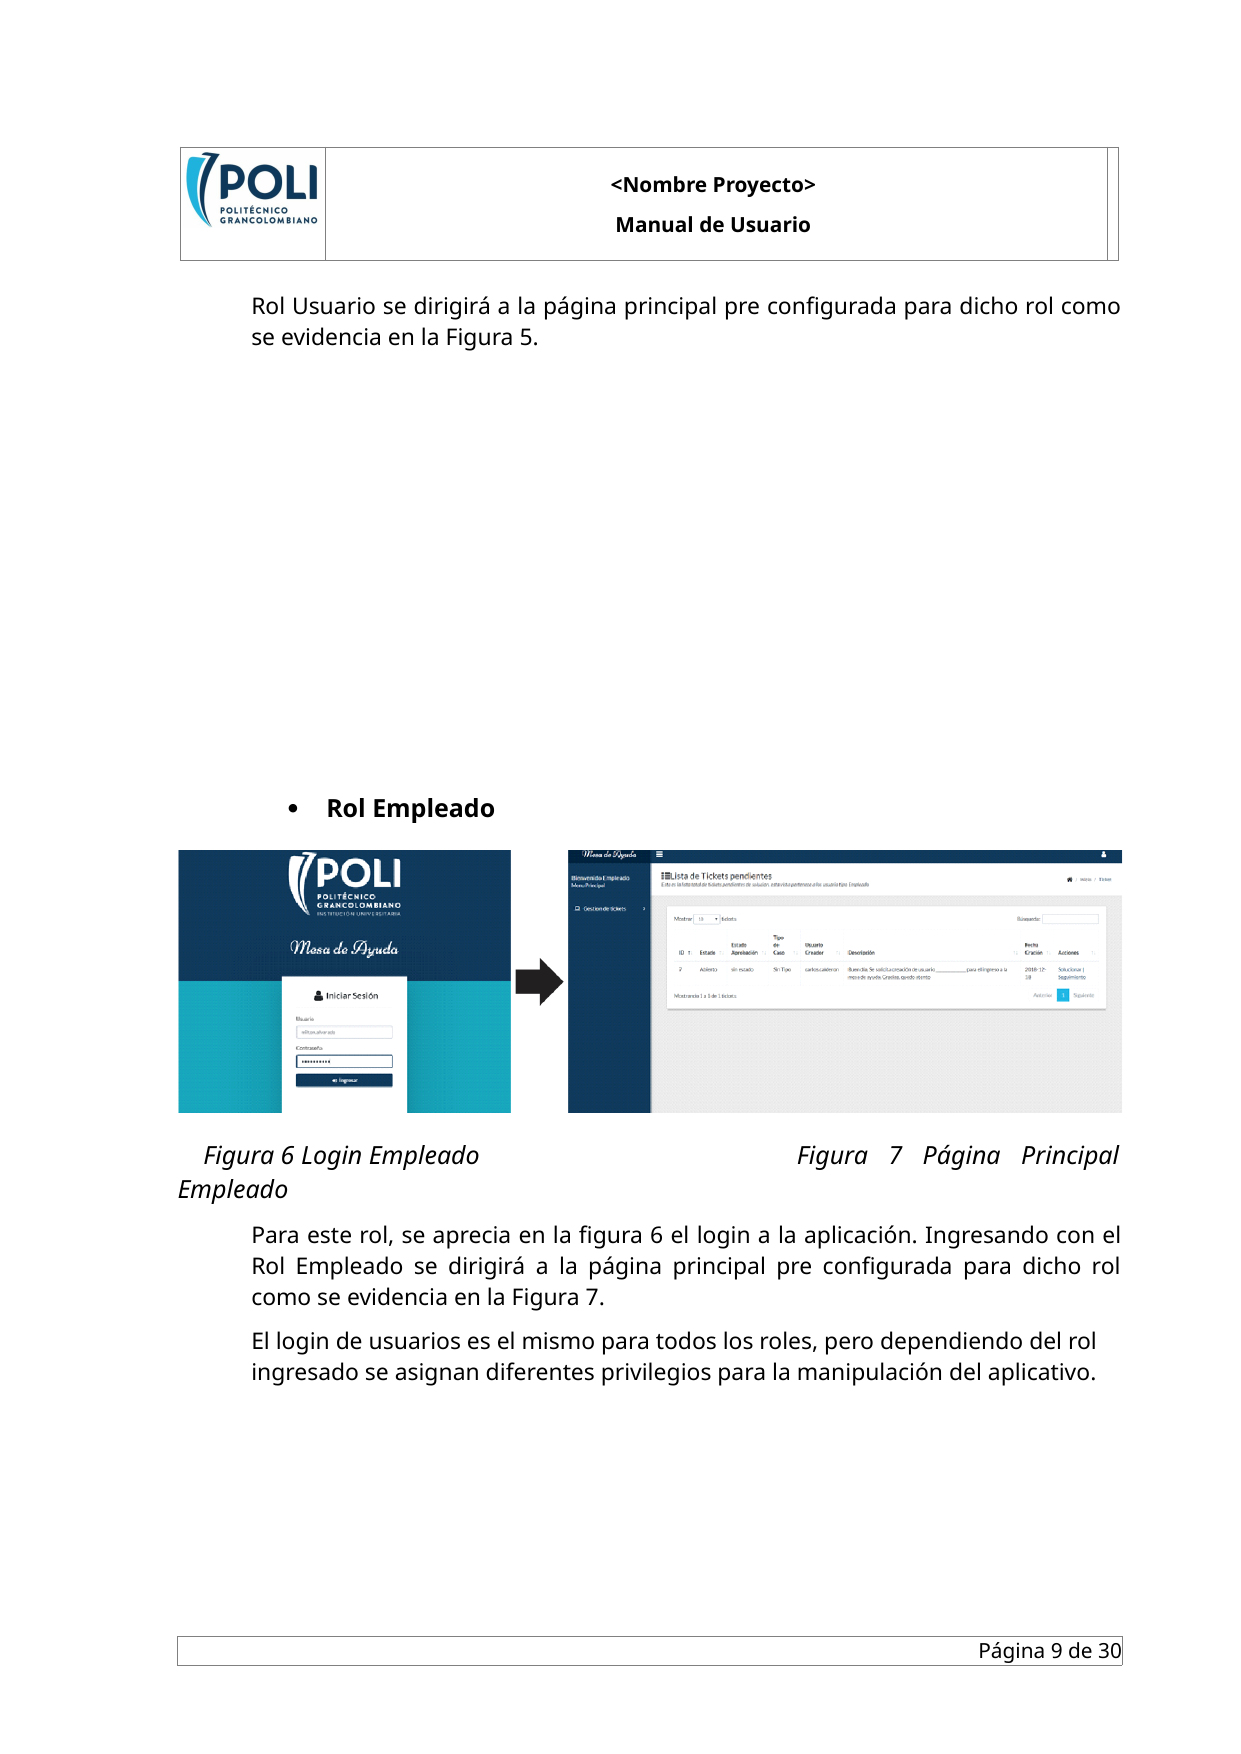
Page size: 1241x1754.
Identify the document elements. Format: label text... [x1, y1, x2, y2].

text Rol Usuario se dirigirá a la página principal pre configurada para dicho rol como se evidencia en la Figura 5. [251, 290, 1122, 352]
list Rol Empleado [288, 791, 1122, 825]
text Para este rol, se aprecia en la figura 6 el login a la aplicación. Ingresando con el Rol Empleado se dirigirá a la página principal pre configurada para dicho rol como se evidencia en la Figura 7. [251, 1219, 1122, 1312]
text Figura 6 Login Empleado Figura 7 Página Principal Empleado [177, 1138, 1122, 1206]
text El login de usuarios es el mismo para todos los roles, pero dependiendo del rol ingresado se asignan diferentes privilegios para la manipulación del aplicativo. [251, 1325, 1122, 1387]
